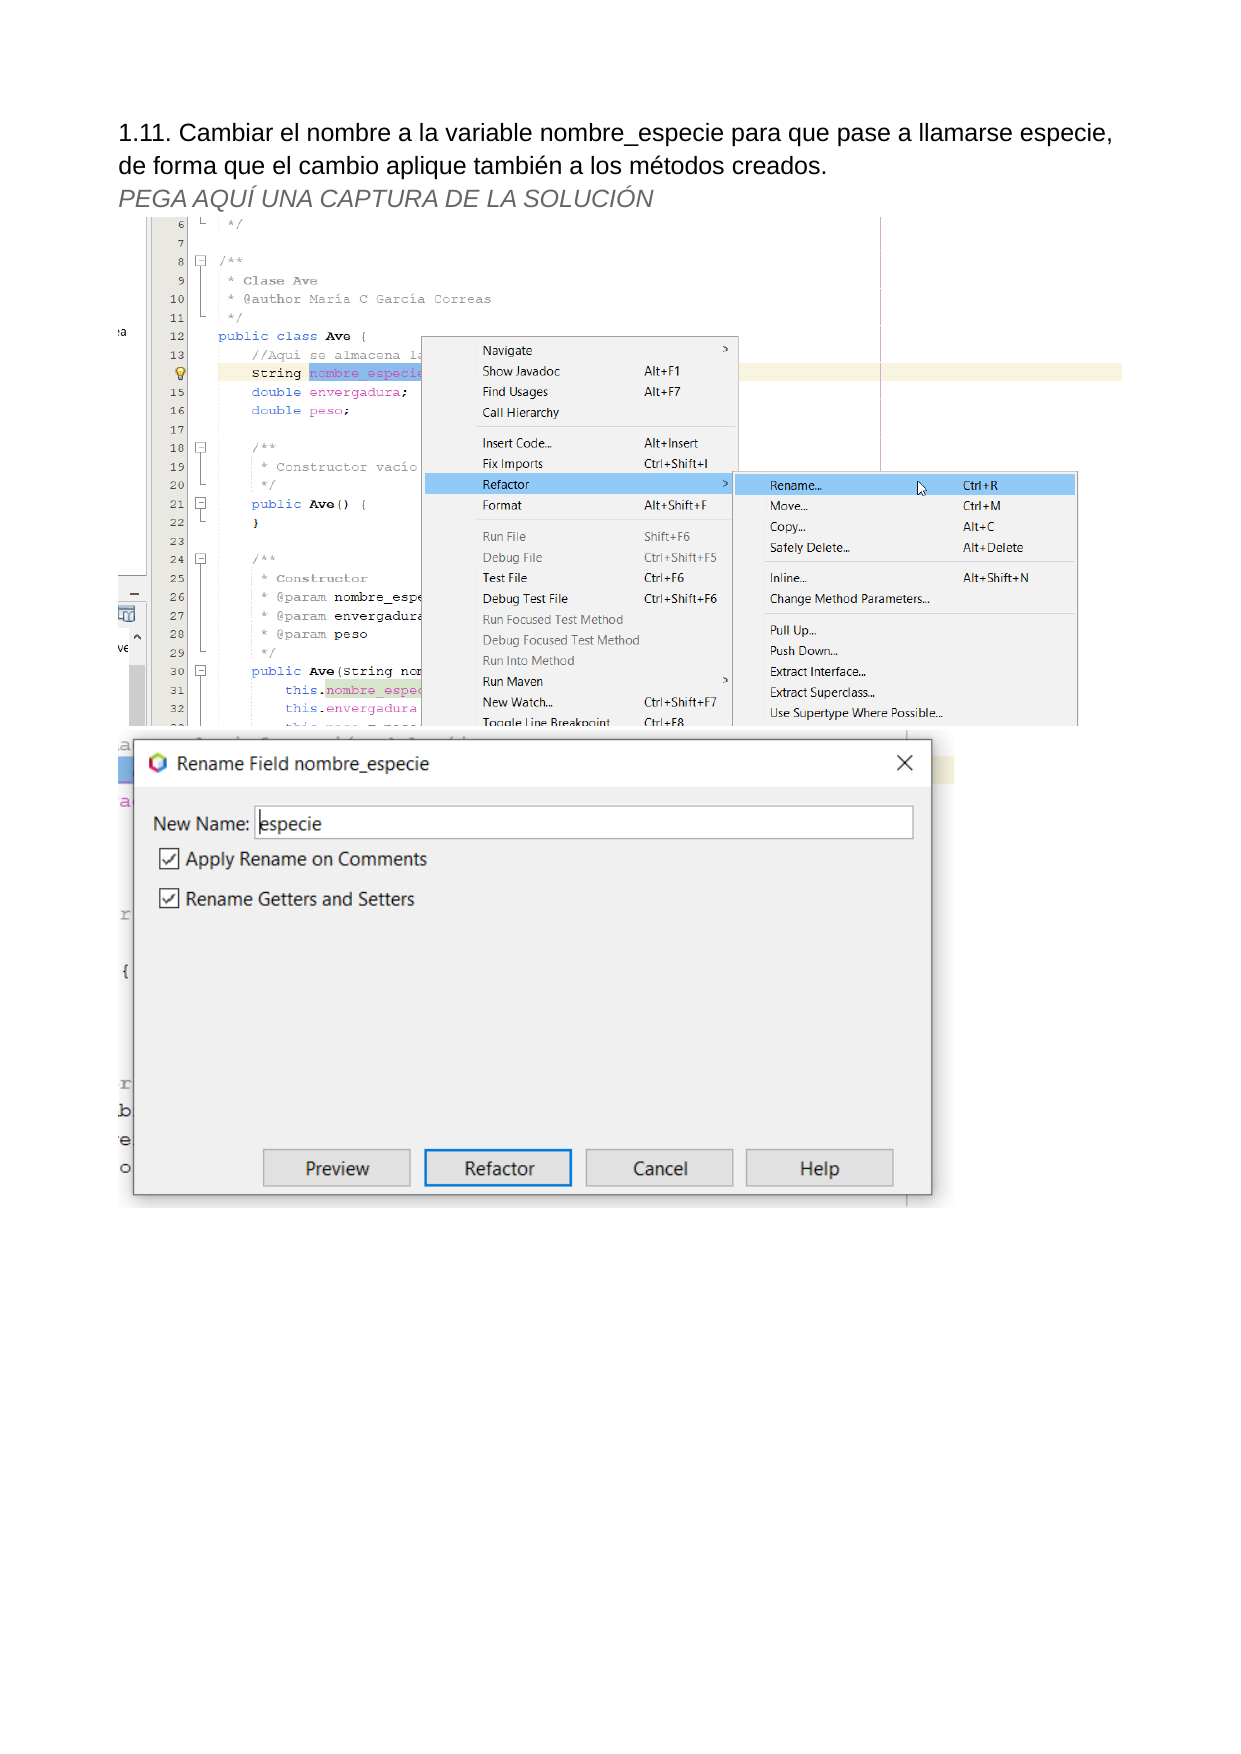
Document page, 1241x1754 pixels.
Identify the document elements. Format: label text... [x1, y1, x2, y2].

text 1.11. Cambiar el nombre a la variable nombre_especie para que pase a llamarse especie, de forma que el cambio aplique también a los métodos creados. [118, 118, 1122, 180]
text PEGA AQUÍ UNA CAPTURA DE LA SOLUCIÓN [118, 184, 1122, 213]
